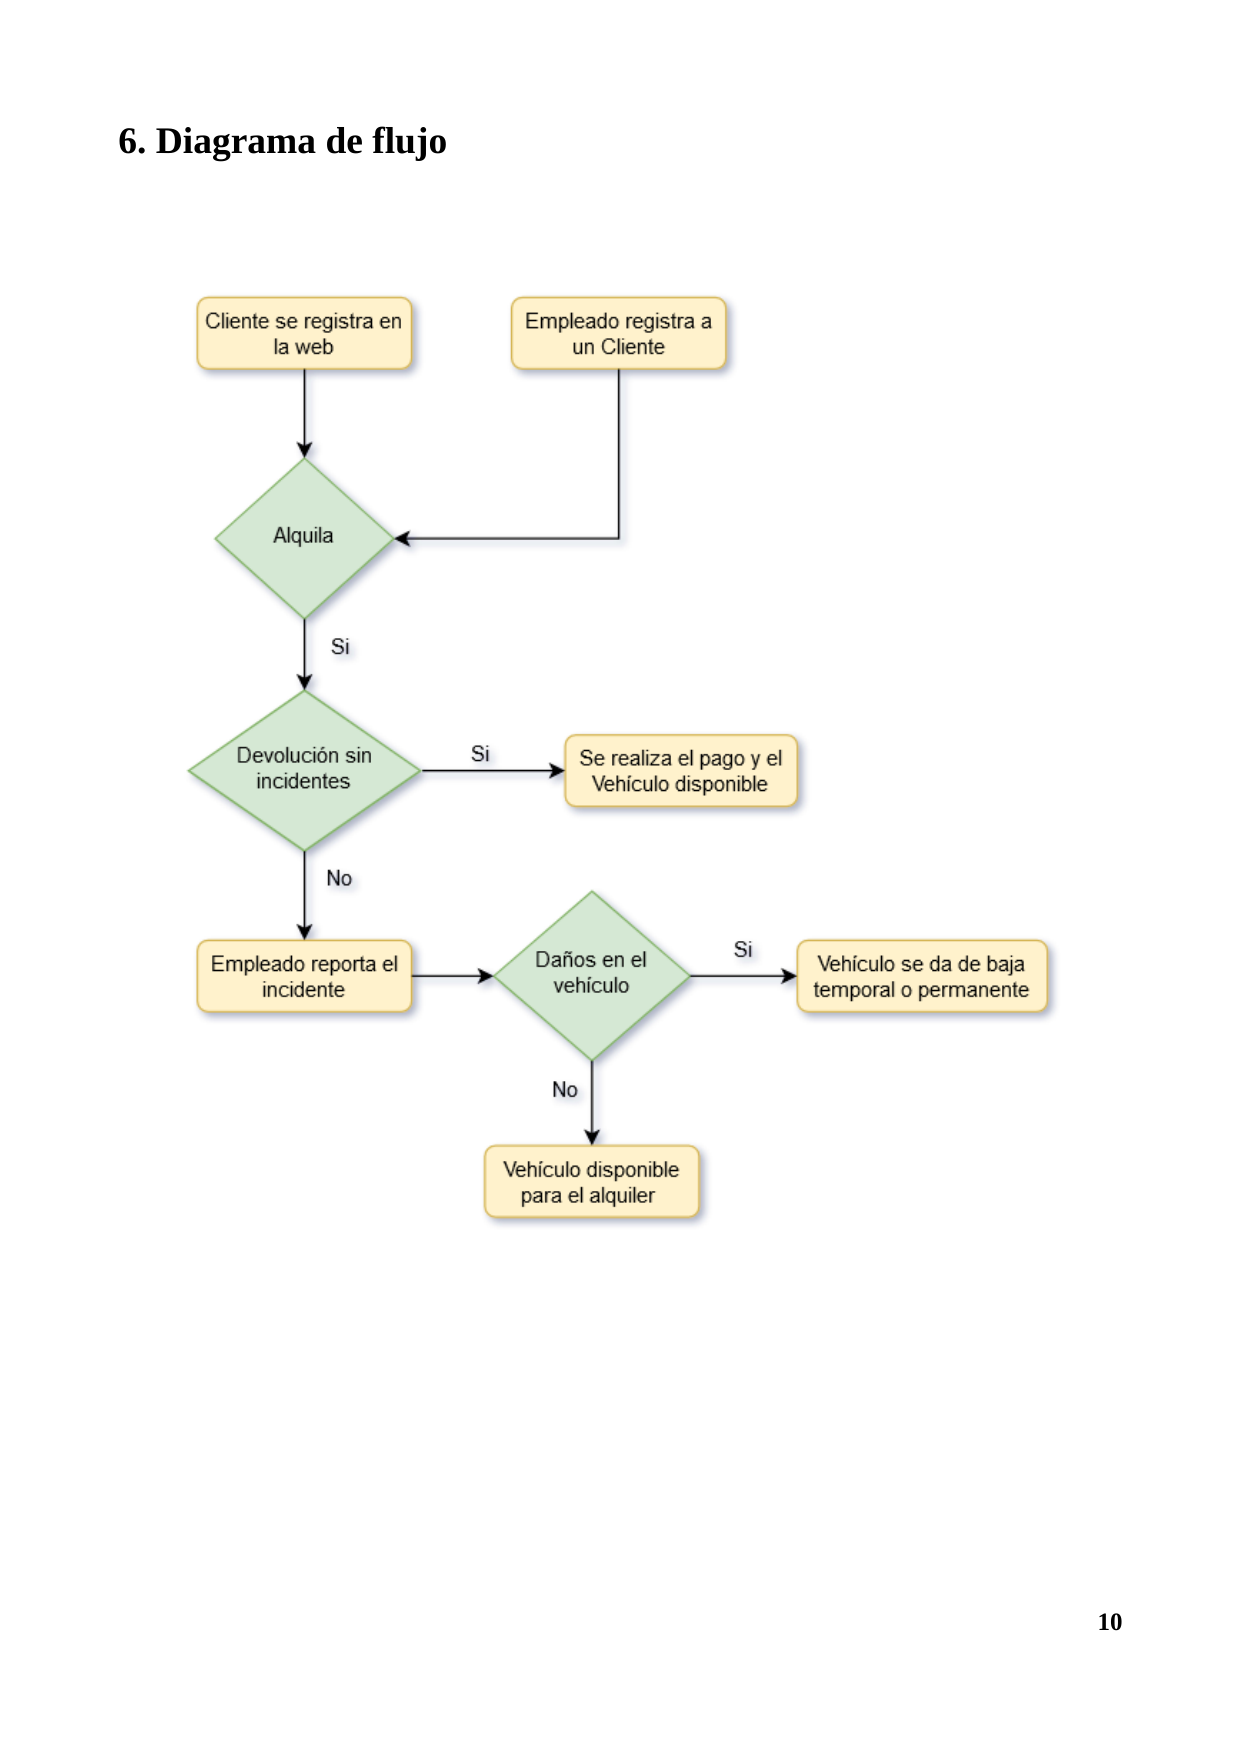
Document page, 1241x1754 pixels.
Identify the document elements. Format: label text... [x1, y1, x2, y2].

picture [132, 271, 1101, 1250]
text 6. Diagrama de flujo [118, 118, 1122, 161]
